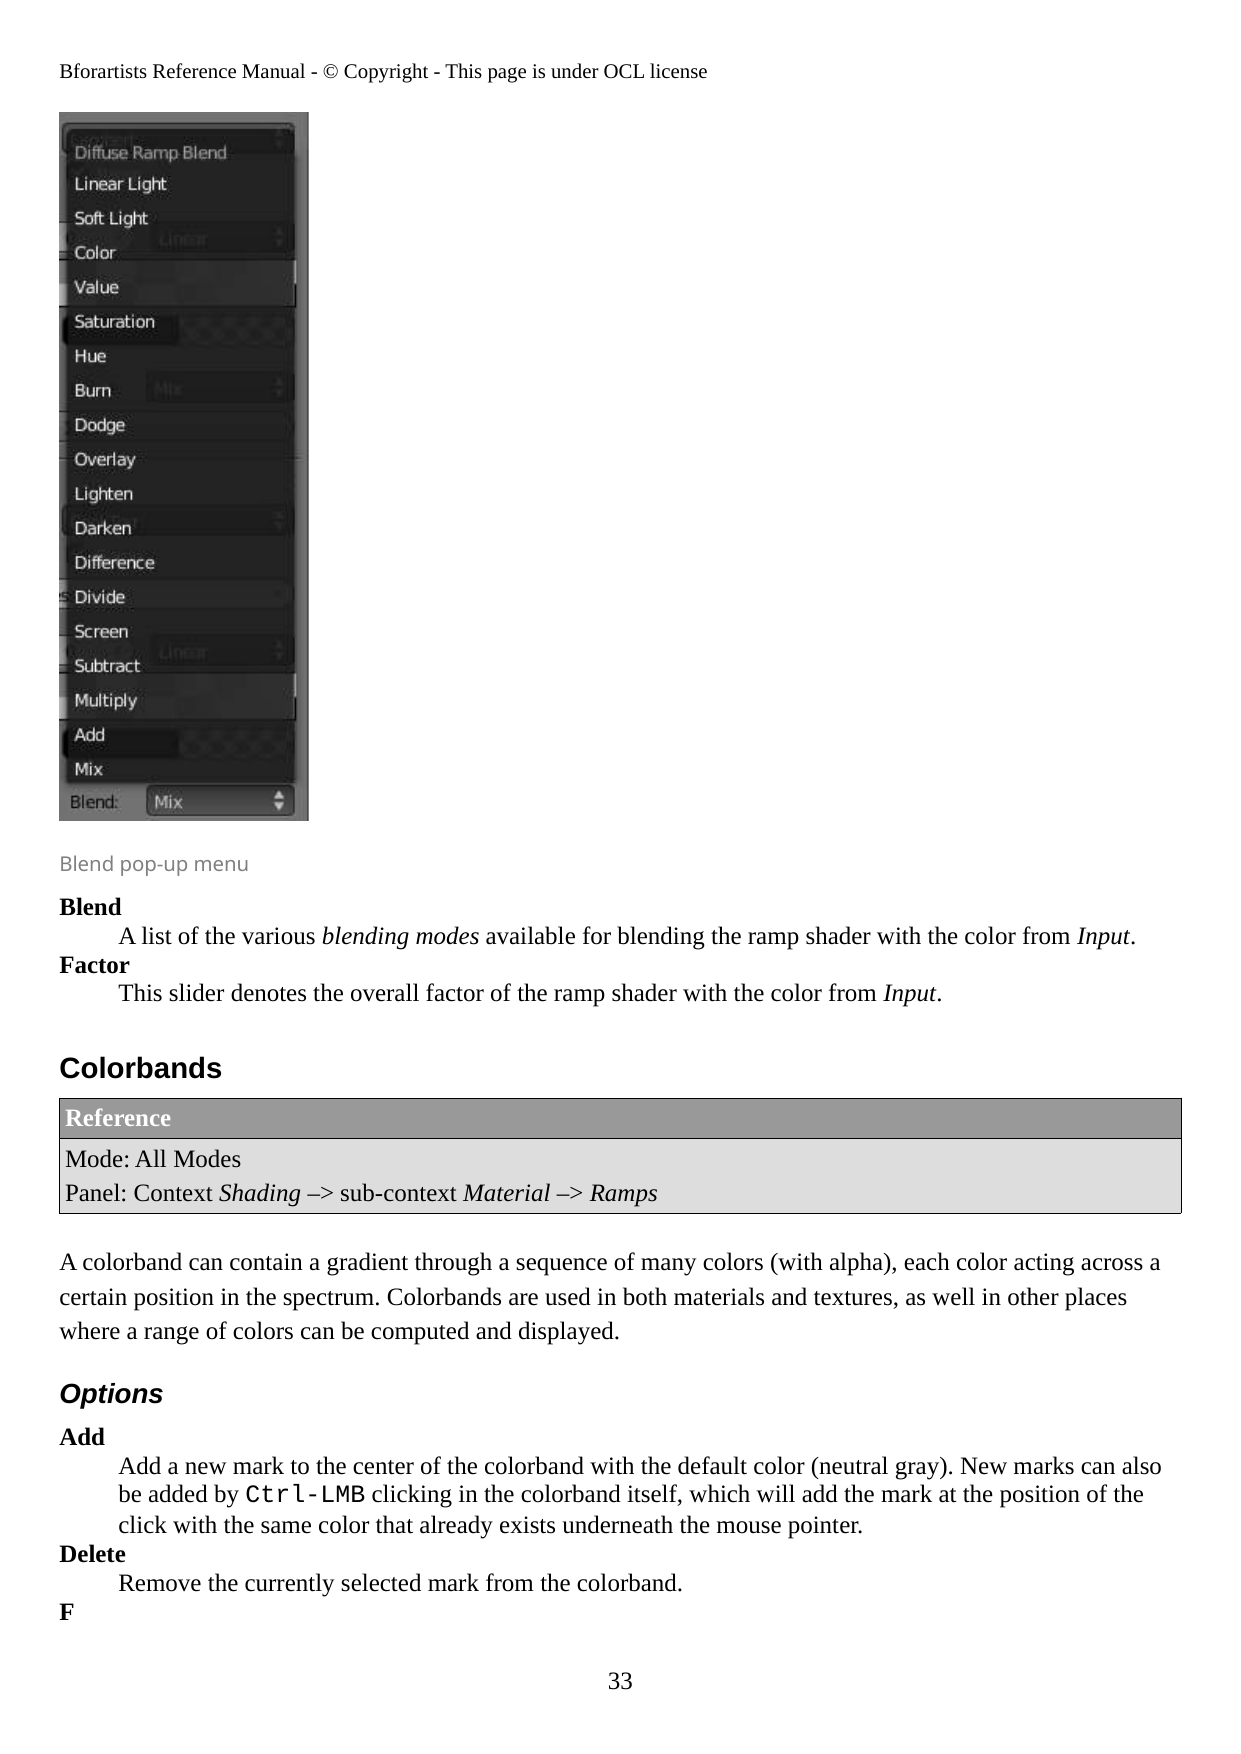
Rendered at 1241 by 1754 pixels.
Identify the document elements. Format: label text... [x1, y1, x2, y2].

subtitle Add [59, 1422, 1181, 1451]
text A colorband can contain a gradient through a sequence of many colors (with alpha), each color acting across a certain position in the spectrum. Colorbands are used in both materials and textures, as well in other places where a range of colors can be computed and displayed. [59, 1247, 1181, 1345]
table_header Reference [60, 1099, 1181, 1138]
list This slider denotes the overall factor of the ramp shader with the color from Input. [118, 978, 1181, 1007]
subtitle F [59, 1597, 1181, 1625]
list Remove the currently selected mark from the colorband. [118, 1568, 1181, 1597]
table_cell Mode: All Modes Panel: Context Shading –> sub-context Material –> Ramps [60, 1139, 1181, 1213]
subtitle Options [59, 1378, 1181, 1409]
subtitle Delete [59, 1539, 1181, 1568]
subtitle Colorbands [59, 1051, 1181, 1085]
list Add a new mark to the center of the colorband with the default color (neutral gray). New marks can also be added by Ctrl-LMB clicking in the colorband itself, which will add the mark at the position of the click with the same color that already exists underneath the mouse pointer. [118, 1451, 1181, 1539]
subtitle Blend [59, 892, 1181, 921]
list A list of the various blending modes available for blending the ramp shader with the color from Input. [118, 921, 1181, 950]
text Blend pop-up menu [59, 846, 1181, 878]
picture [59, 112, 309, 821]
subtitle Factor [59, 950, 1181, 978]
